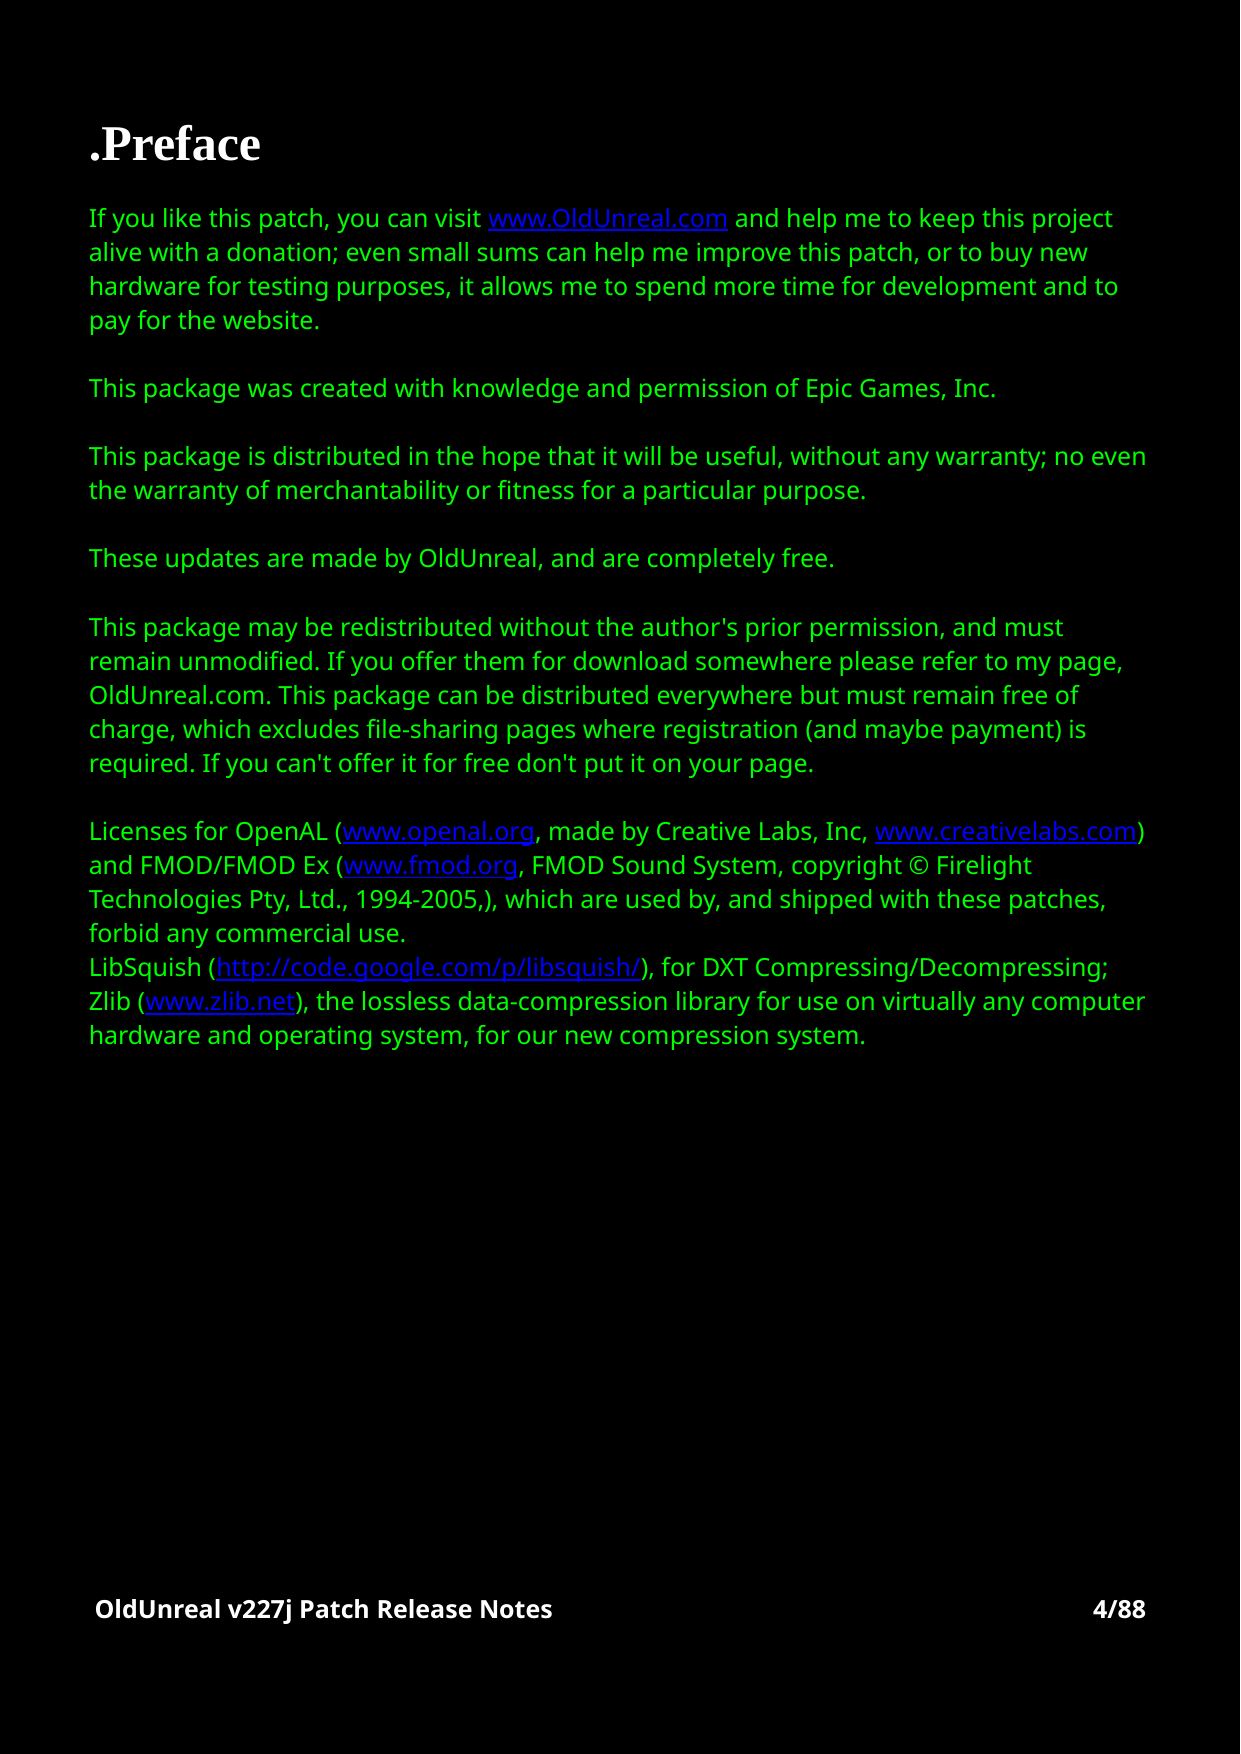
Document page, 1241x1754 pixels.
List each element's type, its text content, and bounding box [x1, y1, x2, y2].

text This package is distributed in the hope that it will be useful, without any warranty; no even the warranty of merchantability or fitness for a particular purpose. [88, 439, 1152, 507]
text This package may be redistributed without the author's prior permission, and must remain unmodified. If you offer them for download somewhere please refer to my page, OldUnreal.com. This package can be distributed everywhere but must remain free of charge, which excludes file-sharing pages where registration (and maybe payment) is required. If you can't offer it for free don't put it on your page. [88, 609, 1152, 779]
text Zlib (www.zlib.net), the lossless data-compression library for use on virtually any computer hardware and operating system, for our new compression system. [88, 984, 1152, 1052]
subtitle Preface [88, 113, 1152, 171]
text Licenses for OpenAL (www.openal.org, made by Creative Labs, Inc, www.creativelabs.com) and FMOD/FMOD Ex (www.fmod.org, FMOD Sound System, copyright © Firelight Technologies Pty, Ltd., 1994-2005,), which are used by, and shipped with these patches, forbid any commercial use. [88, 814, 1152, 950]
text This package was created with knowledge and permission of Epic Games, Inc. [88, 371, 1152, 405]
text LibSquish (http://code.google.com/p/libsquish/), for DXT Compressing/Decompressing; [88, 950, 1152, 984]
text If you like this patch, you can visit www.OldUnreal.com and help me to keep this project alive with a donation; even small sums can help me improve this patch, or to buy new hardware for testing purposes, it allows me to spend more time for development and to pay for the website. [88, 201, 1152, 337]
text These updates are made by OldUnreal, and are completely free. [88, 541, 1152, 575]
